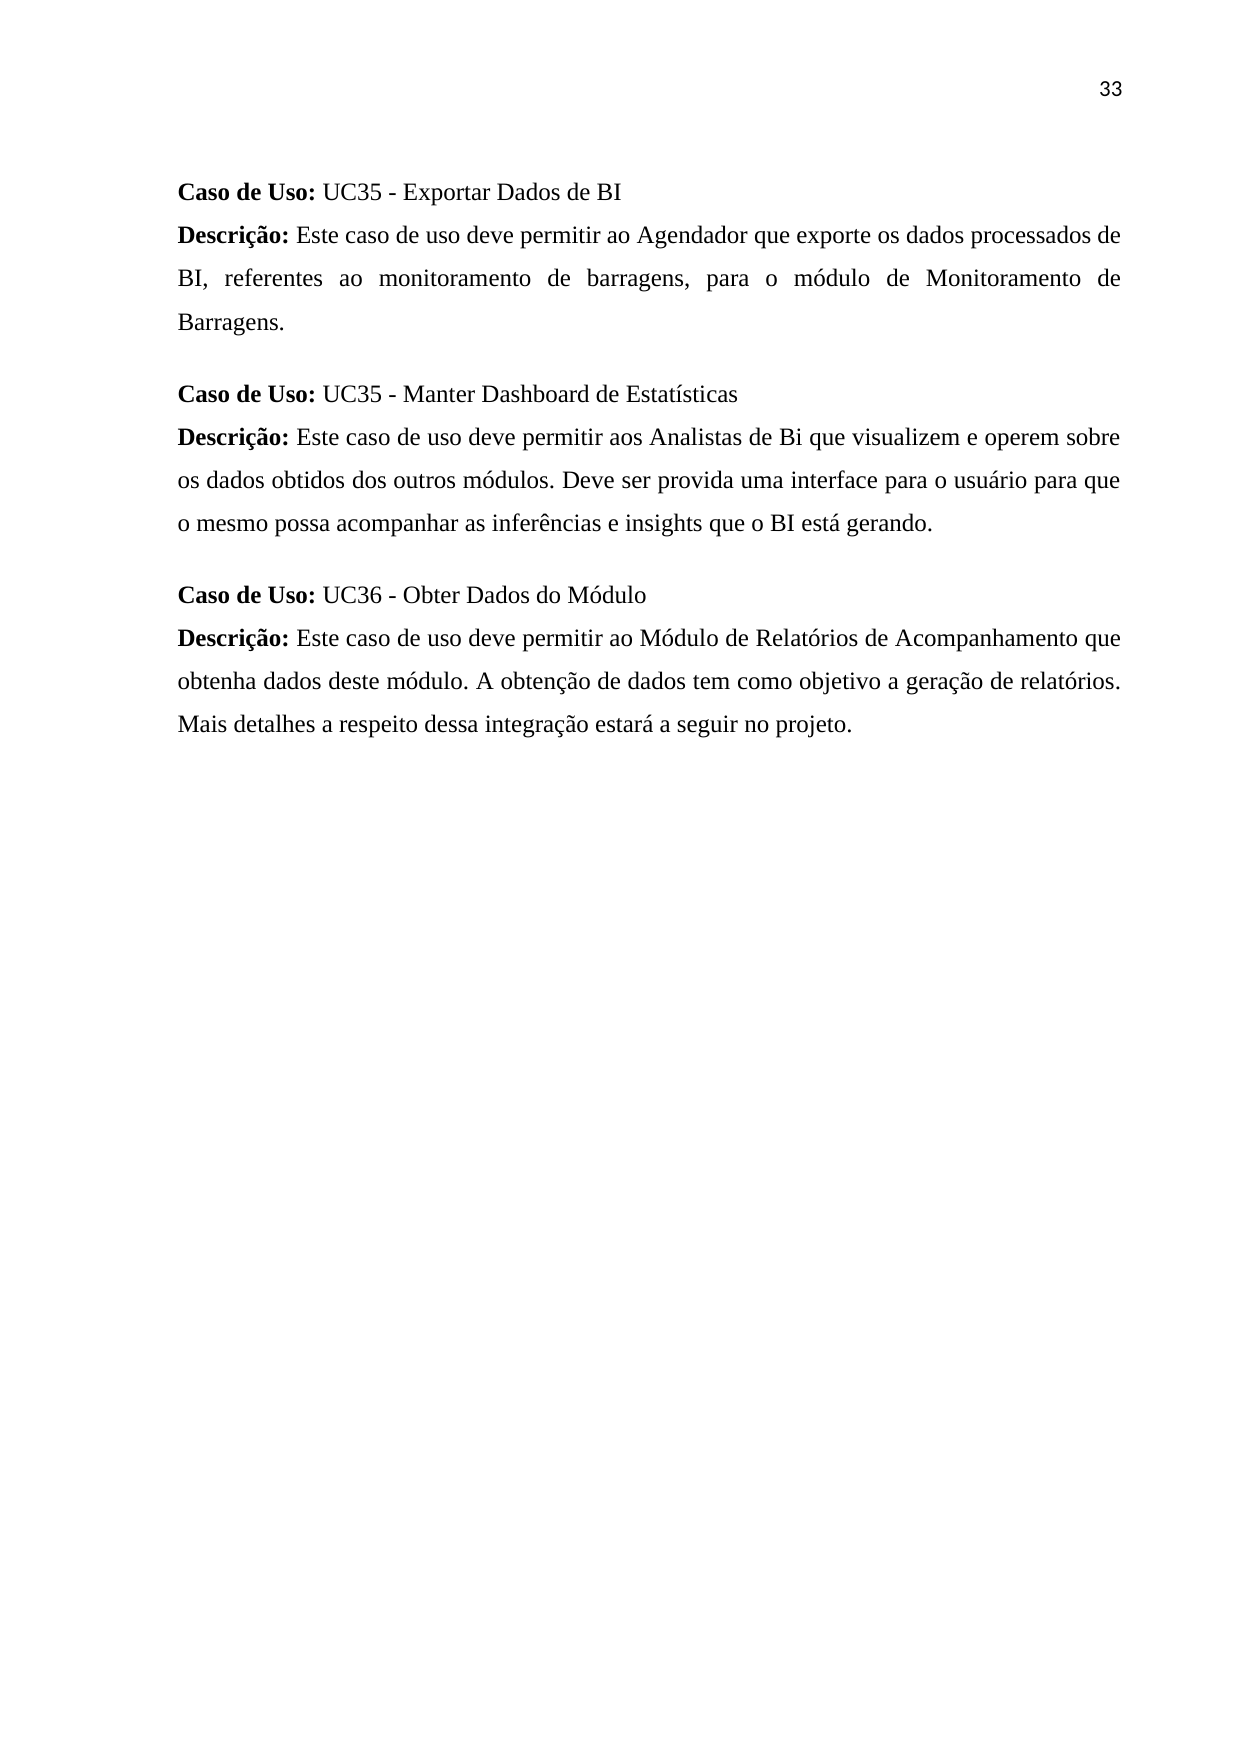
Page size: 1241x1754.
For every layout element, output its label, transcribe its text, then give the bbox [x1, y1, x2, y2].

text Caso de Uso: UC35 - Manter Dashboard de Estatísticas [177, 379, 1122, 407]
text Caso de Uso: UC35 - Exportar Dados de BI [177, 177, 1122, 206]
text Caso de Uso: UC36 - Obter Dados do Módulo [177, 580, 1122, 609]
text Descrição: Este caso de uso deve permitir ao Módulo de Relatórios de Acompanhamento que obtenha dados deste módulo. A obtenção de dados tem como objetivo a geração de relatórios. Mais detalhes a respeito dessa integração estará a seguir no projeto. [177, 623, 1122, 738]
text Descrição: Este caso de uso deve permitir ao Agendador que exporte os dados processados de BI, referentes ao monitoramento de barragens, para o módulo de Monitoramento de Barragens. [177, 220, 1122, 335]
text Descrição: Este caso de uso deve permitir aos Analistas de Bi que visualizem e operem sobre os dados obtidos dos outros módulos. Deve ser provida uma interface para o usuário para que o mesmo possa acompanhar as inferências e insights que o BI está gerando. [177, 422, 1122, 537]
